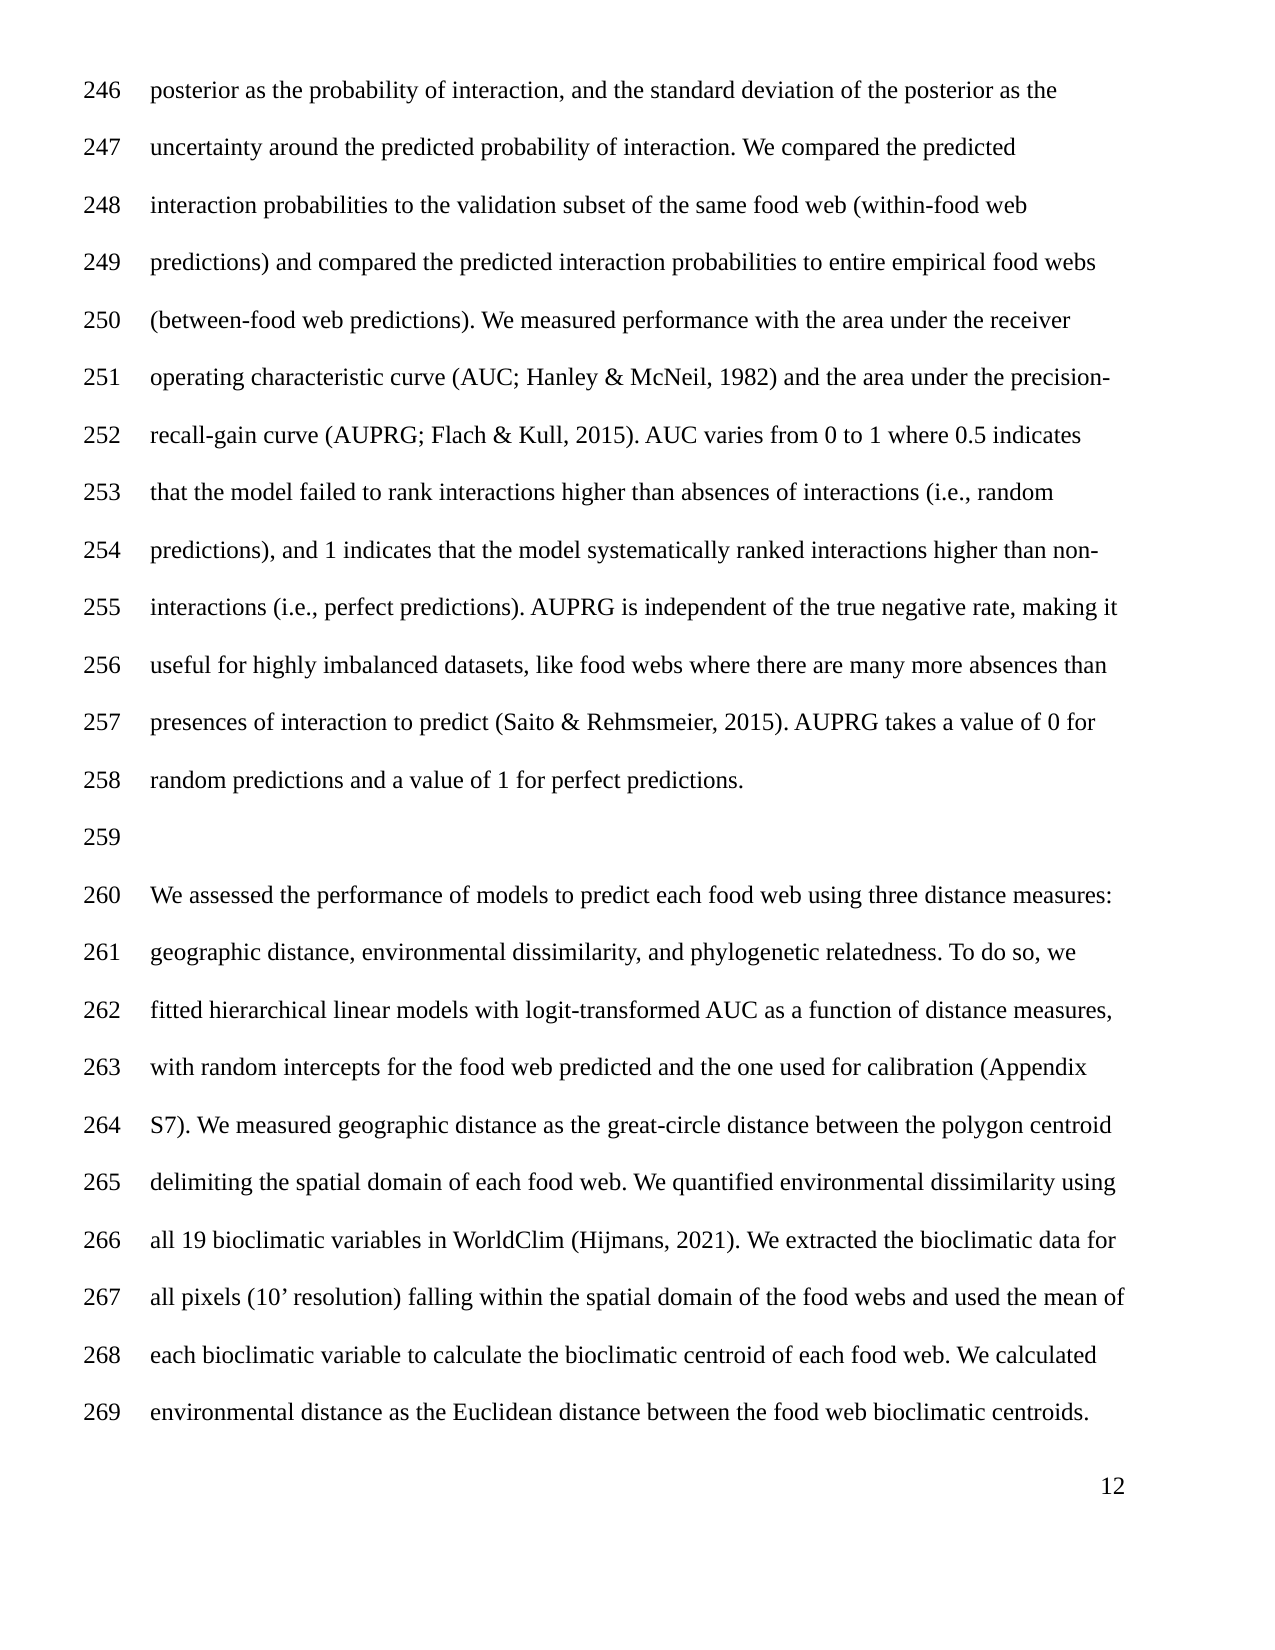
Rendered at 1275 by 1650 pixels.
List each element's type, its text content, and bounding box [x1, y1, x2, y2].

text We assessed the performance of models to predict each food web using three distance measures: geographic distance, environmental dissimilarity, and phylogenetic relatedness. To do so, we fitted hierarchical linear models with logit-transformed AUC as a function of distance measures, with random intercepts for the food web predicted and the one used for calibration (Appendix S7). We measured geographic distance as the great-circle distance between the polygon centroid delimiting the spatial domain of each food web. We quantified environmental dissimilarity using all 19 bioclimatic variables in WorldClim (Hijmans, 2021). We extracted the bioclimatic data for all pixels (10’ resolution) falling within the spatial domain of the food webs and used the mean of each bioclimatic variable to calculate the bioclimatic centroid of each food web. We calculated environmental distance as the Euclidean distance between the food web bioclimatic centroids. [150, 880, 1125, 1426]
text posterior as the probability of interaction, and the standard deviation of the posterior as the uncertainty around the predicted probability of interaction. We compared the predicted interaction probabilities to the validation subset of the same food web (within-food web predictions) and compared the predicted interaction probabilities to entire empirical food webs (between-food web predictions). We measured performance with the area under the receiver operating characteristic curve (AUC; Hanley & McNeil, 1982) and the area under the precision-recall-gain curve (AUPRG; Flach & Kull, 2015). AUC varies from 0 to 1 where 0.5 indicates that the model failed to rank interactions higher than absences of interactions (i.e., random predictions), and 1 indicates that the model systematically ranked interactions higher than non-interactions (i.e., perfect predictions). AUPRG is independent of the true negative rate, making it useful for highly imbalanced datasets, like food webs where there are many more absences than presences of interaction to predict (Saito & Rehmsmeier, 2015). AUPRG takes a value of 0 for random predictions and a value of 1 for perfect predictions. [150, 75, 1125, 794]
